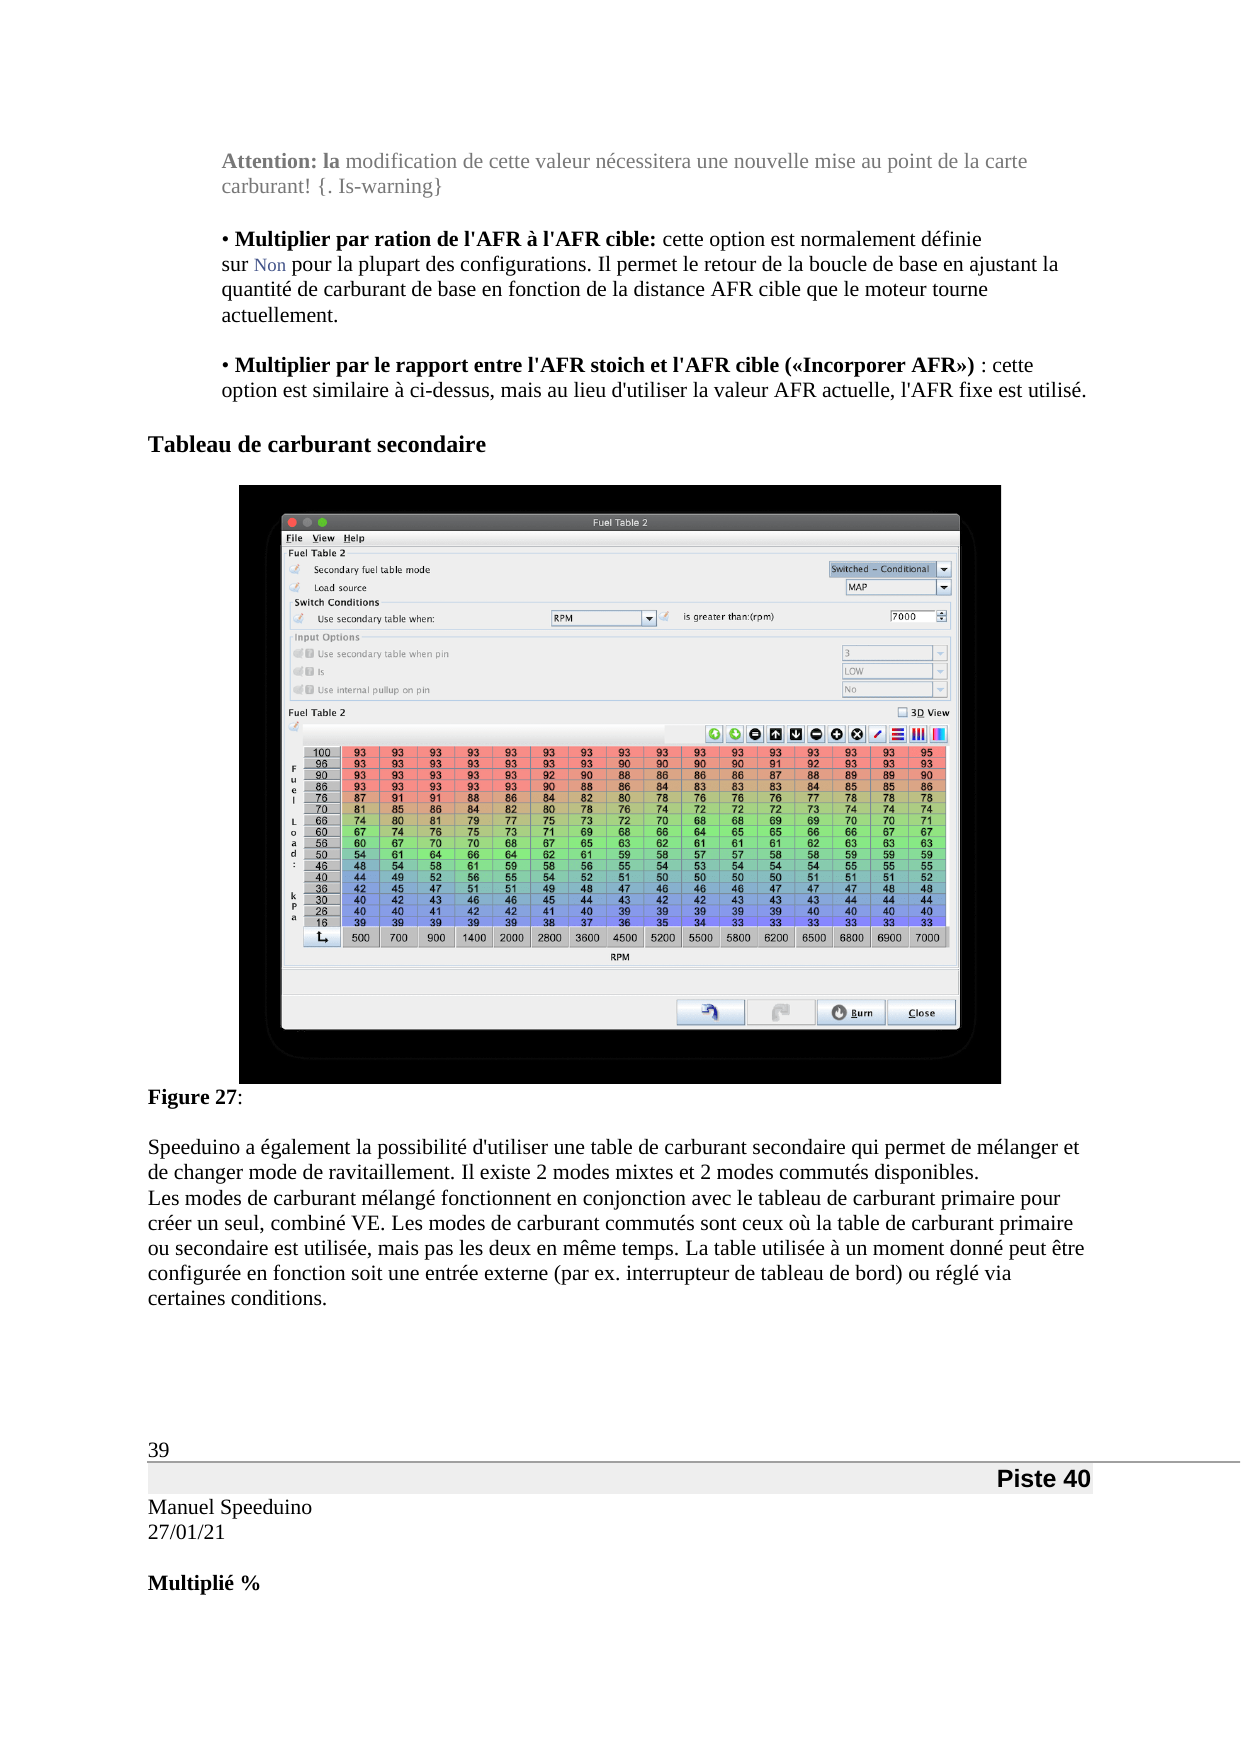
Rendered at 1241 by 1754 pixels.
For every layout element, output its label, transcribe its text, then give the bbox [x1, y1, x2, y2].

text 27/01/21 [148, 1519, 1093, 1544]
text Manuel Speeduino [148, 1494, 1093, 1519]
text Speeduino a également la possibilité d'utiliser une table de carburant secondaire qui permet de mélanger et de changer mode de ravitaillement. Il existe 2 modes mixtes et 2 modes commutés disponibles. [148, 1134, 1093, 1184]
text Multiplié % [148, 1570, 1093, 1595]
text Figure 27: Tableau de carburant secondaire [148, 1084, 1093, 1109]
text 39 [148, 1437, 1093, 1461]
text Attention: la modification de cette valeur nécessitera une nouvelle mise au point de la carte carburant! {. Is-warning} [221, 148, 1093, 198]
text Les modes de carburant mélangé fonctionnent en conjonction avec le tableau de carburant primaire pour créer un seul, combiné VE. Les modes de carburant commutés sont ceux où la table de carburant primaire ou secondaire est utilisée, mais pas les deux en même temps. La table utilisée à un moment donné peut être configurée en fonction soit une entrée externe (par ex. interrupteur de tableau de bord) ou réglé via certaines conditions. [148, 1184, 1093, 1311]
text • Multiplier par le rapport entre l'AFR stoich et l'AFR cible («Incorporer AFR») : cette option est similaire à ci-dessus, mais au lieu d'utiliser la valeur AFR actuelle, l'AFR fixe est utilisé. [221, 352, 1093, 402]
text Tableau de carburant secondaire [148, 430, 1093, 458]
text • Multiplier par ration de l'AFR à l'AFR cible: cette option est normalement définie sur Non pour la plupart des configurations. Il permet le retour de la boucle de base en ajustant la quantité de carburant de base en fonction de la distance AFR cible que le moteur tourne actuellement. [221, 226, 1093, 327]
table_header Piste 40 [148, 1463, 1093, 1494]
